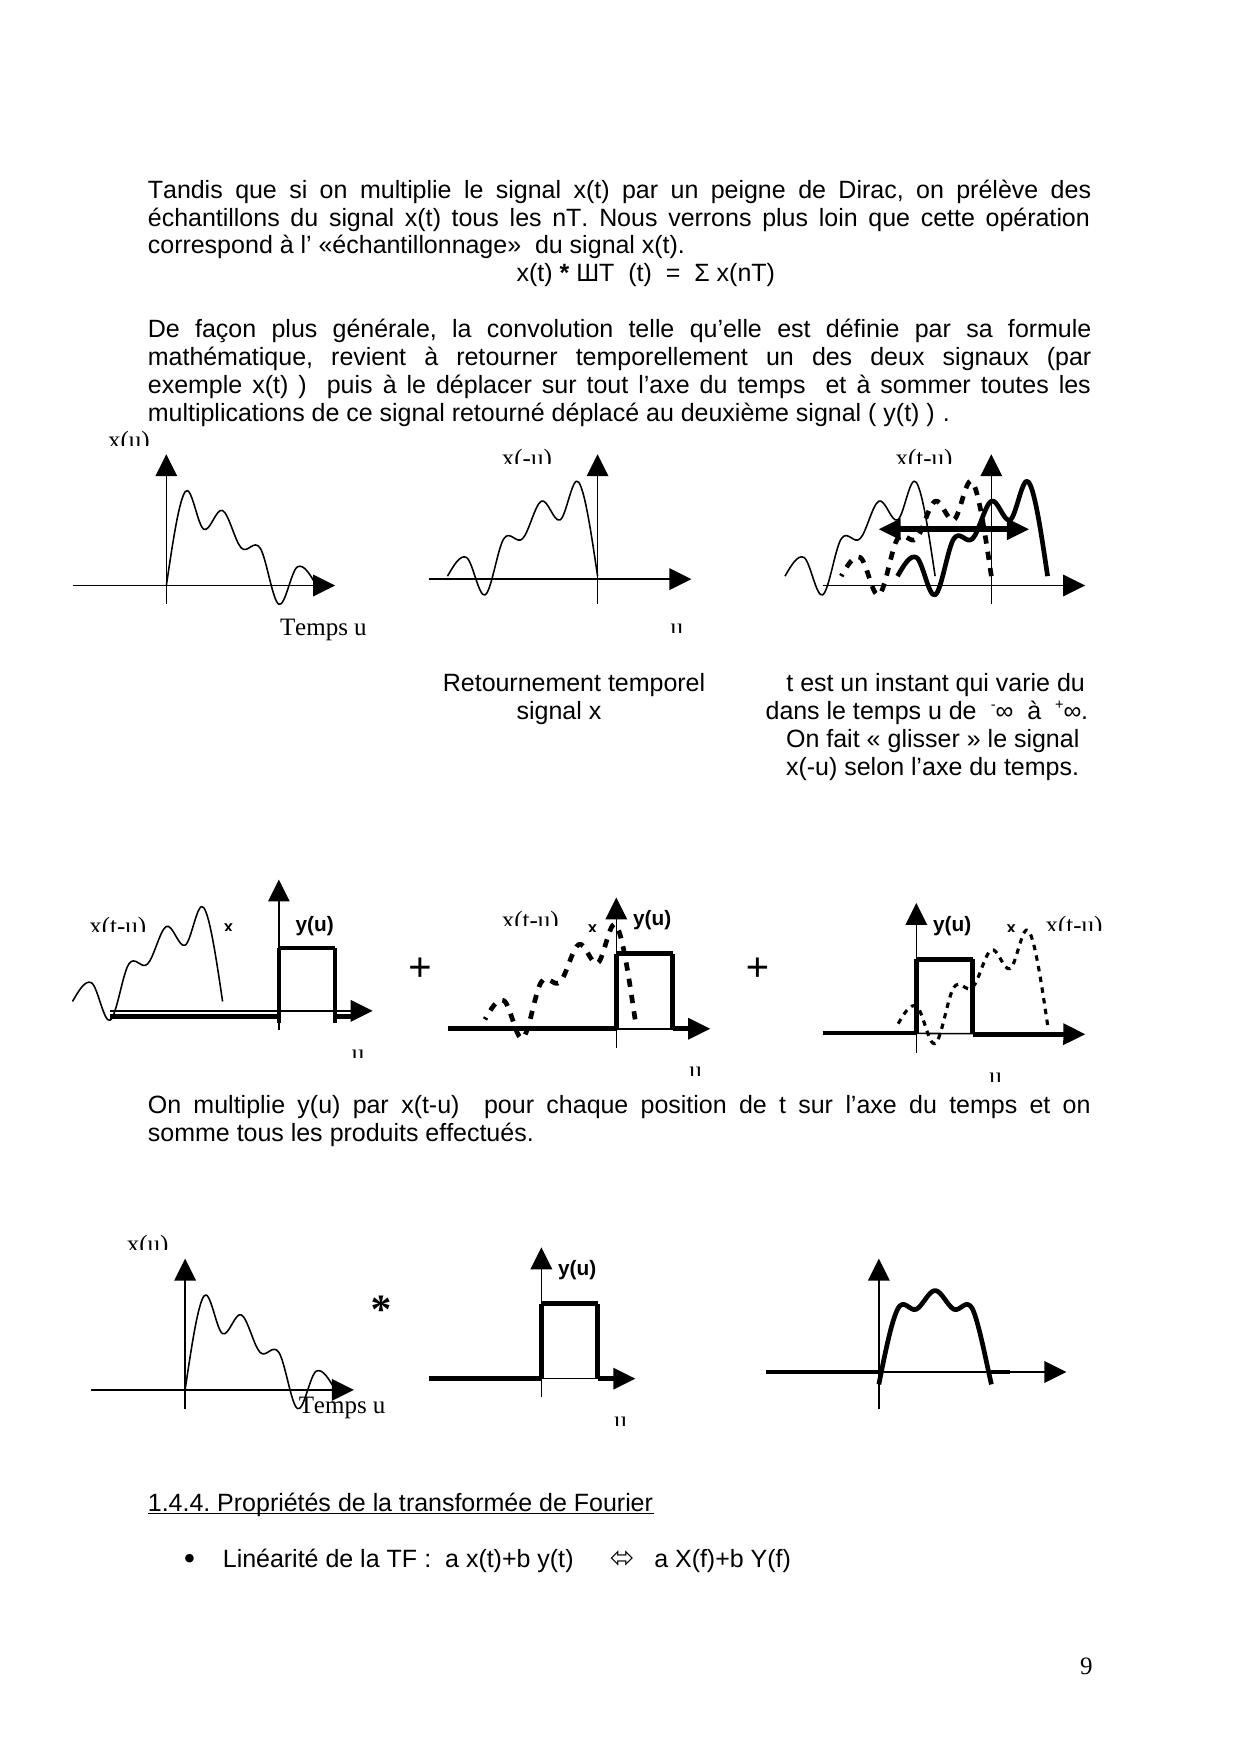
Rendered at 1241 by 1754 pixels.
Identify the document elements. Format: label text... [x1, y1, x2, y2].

text x(t-u) [895, 444, 956, 464]
text On fait « glisser » le signal [772, 724, 1092, 752]
text x(t-u) [89, 912, 150, 931]
text x(t-u) [1045, 911, 1106, 930]
text u [670, 613, 693, 633]
text Tandis que si on multiplie le signal x(t) par un peigne de Dirac, on prélève des échantillons du signal x(t) tous les nT. Nous verrons plus loin que cette opération correspond à l’ «échantillonnage» du signal x(t). [148, 176, 1092, 259]
text x(u) [127, 1230, 168, 1249]
text De façon plus générale, la convolution telle qu’elle est définie par sa formule mathématique, revient à retourner temporellement un des deux signaux (par exemple x(t) ) puis à le déplacer sur tout l’axe du temps et à sommer toutes les multiplications de ce signal retourné déplacé au deuxième signal ( y(t) ) . [148, 315, 1092, 427]
text u [989, 1062, 1012, 1081]
text y(u) [633, 907, 693, 930]
text x(-u) selon l’axe du temps. [772, 752, 1092, 780]
subtitle 1.4.4. Propriétés de la transformée de Fourier [148, 1489, 1092, 1517]
list Linéarité de la TF : a x(t)+b y(t)  a X(f)+b Y(f) [185, 1544, 1092, 1573]
text x(-u) [502, 444, 562, 464]
text On multiplie y(u) par x(t-u) pour chaque position de t sur l’axe du temps et on somme tous les produits effectués. [148, 1091, 1092, 1146]
text x(t) * ШT (t) = Σ x(nT) [148, 259, 1092, 287]
text x [588, 919, 598, 932]
text x [1006, 919, 1017, 932]
text + [745, 944, 768, 982]
text x(t-u) [502, 907, 562, 926]
text u [614, 1406, 637, 1426]
text x [223, 917, 234, 930]
text x(u) [108, 426, 150, 445]
text u [352, 1039, 375, 1058]
text y(u) [558, 1256, 618, 1280]
text + [408, 944, 431, 982]
text y(u) [933, 912, 993, 935]
text u [689, 1057, 712, 1076]
text Retournement temporel t est un instant qui varie du signal x dans le temps u de -∞ à +∞. [443, 669, 1092, 724]
text * [370, 1286, 393, 1324]
text Temps u [280, 613, 378, 641]
text Temps u [298, 1391, 397, 1419]
text y(u) [295, 912, 356, 935]
